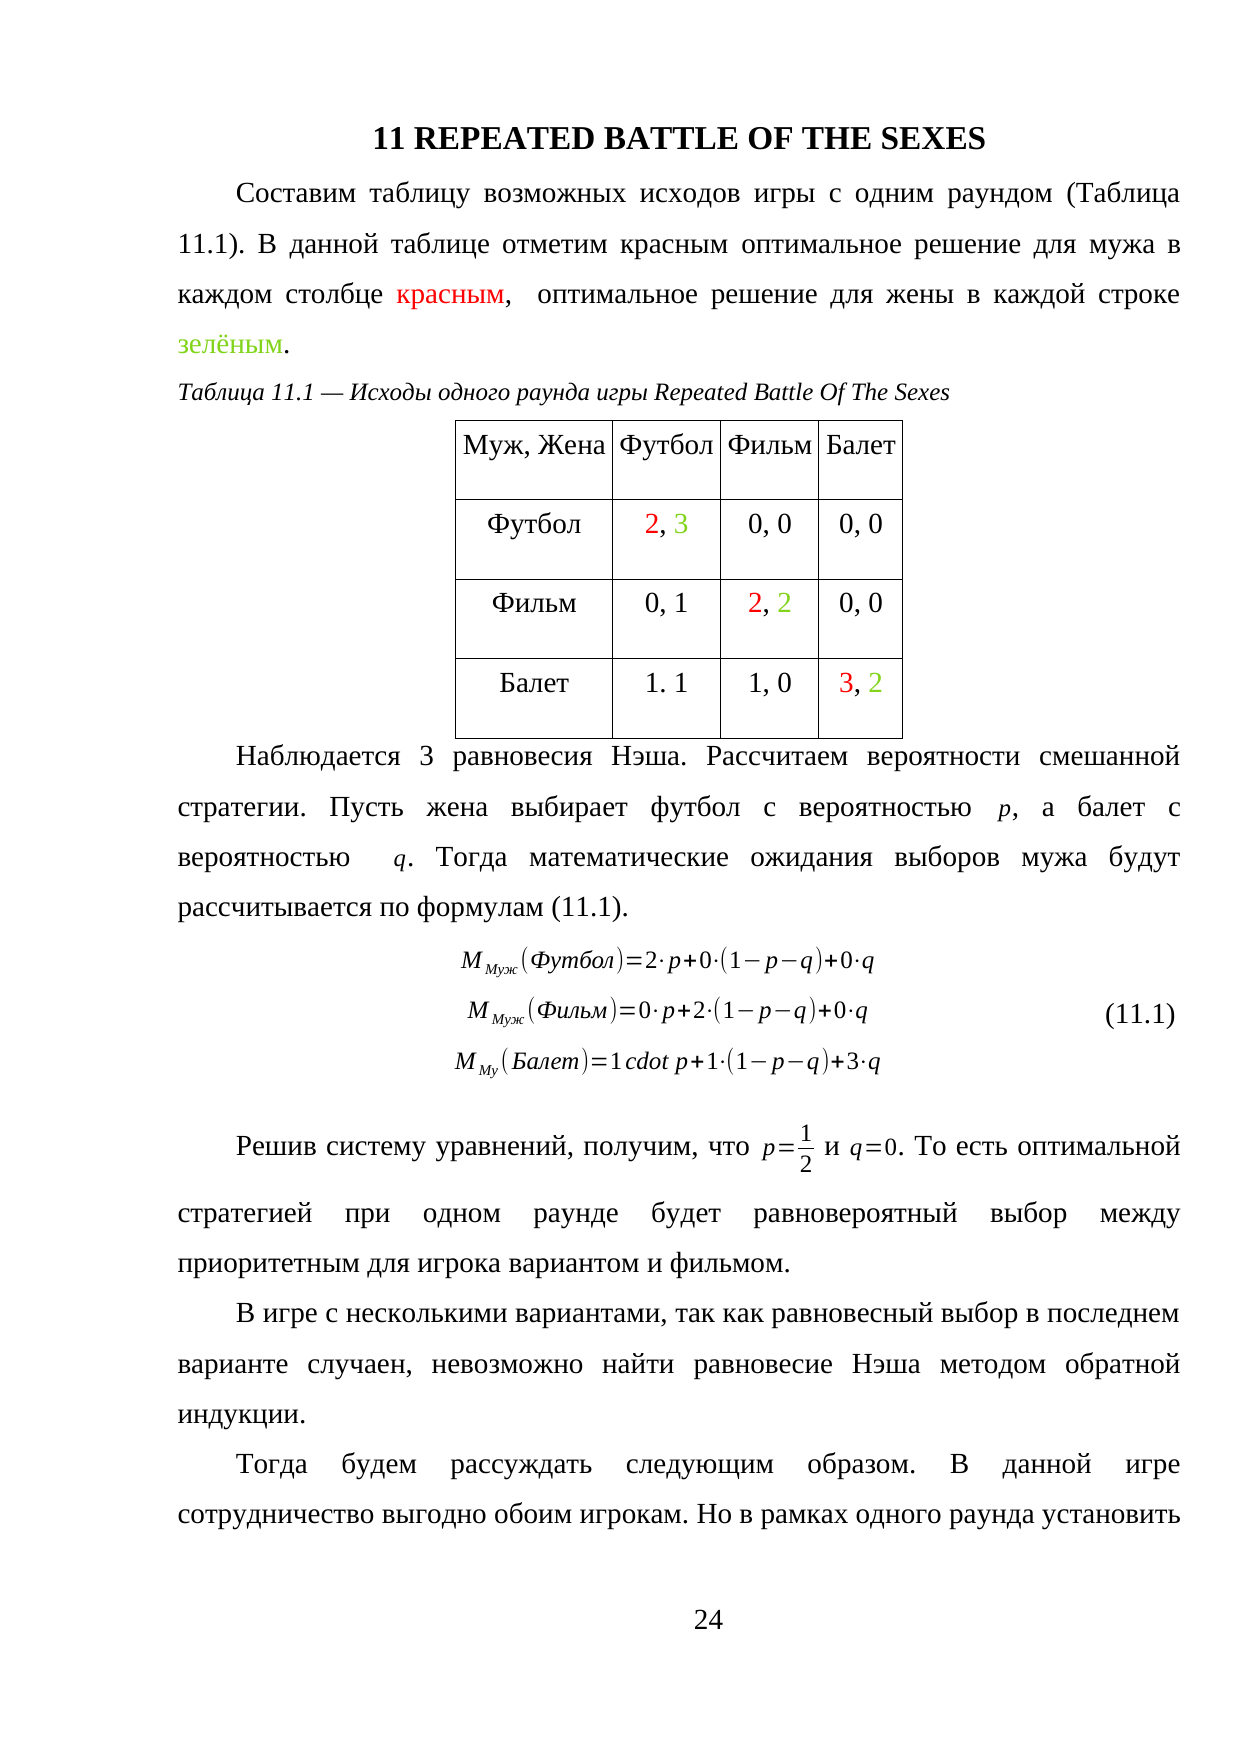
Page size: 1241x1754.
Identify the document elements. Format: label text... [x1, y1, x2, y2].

table_header Футбол [613, 421, 720, 499]
table_cell 3, 2 [819, 659, 902, 737]
table_header Фильм [721, 421, 818, 499]
table_cell 2, 2 [721, 580, 818, 658]
table_cell 0, 1 [613, 580, 720, 658]
subtitle 11 REPEATED BATTLE OF THE SEXES [177, 118, 1181, 156]
text Решив систему уравнений, получим, что и . То есть оптимальной стратегией при одном раунде будет равновероятный выбор между приоритетным для игрока вариантом и фильмом. [177, 1119, 1181, 1279]
text Наблюдается 3 равновесия Нэша. Рассчитаем вероятности смешанной стратегии. Пусть жена выбирает футбол с вероятностью , а балет с вероятностью . Тогда математические ожидания выборов мужа будут рассчитывается по формулам (11.1). [177, 738, 1181, 923]
table_cell 1. 1 [613, 659, 720, 737]
table_cell 0, 0 [819, 500, 902, 579]
table_cell Балет [456, 659, 612, 737]
table_header Муж, Жена [456, 421, 612, 499]
table_header [177, 940, 1099, 1119]
text Составим таблицу возможных исходов игры с одним раундом (Таблица 11.1). В данной таблице отметим красным оптимальное решение для мужа в каждом столбце красным, оптимальное решение для жены в каждой строке зелёным. [177, 176, 1181, 360]
text Таблица 11.1 — Исходы одного раунда игры Repeated Battle Of The Sexes [177, 377, 1181, 406]
table_header (11.1) [1099, 940, 1181, 1119]
text В игре с несколькими вариантами, так как равновесный выбор в последнем варианте случаен, невозможно найти равновесие Нэша методом обратной индукции. [177, 1295, 1181, 1429]
table_cell 0, 0 [819, 580, 902, 658]
table_header Балет [819, 421, 902, 499]
table_cell 1, 0 [721, 659, 818, 737]
table_cell Фильм [456, 580, 612, 658]
text Тогда будем рассуждать следующим образом. В данной игре сотрудничество выгодно обоим игрокам. Но в рамках одного раунда установить [177, 1446, 1181, 1530]
table_cell 2, 3 [613, 500, 720, 579]
table_cell 0, 0 [721, 500, 818, 579]
table_cell Футбол [456, 500, 612, 579]
